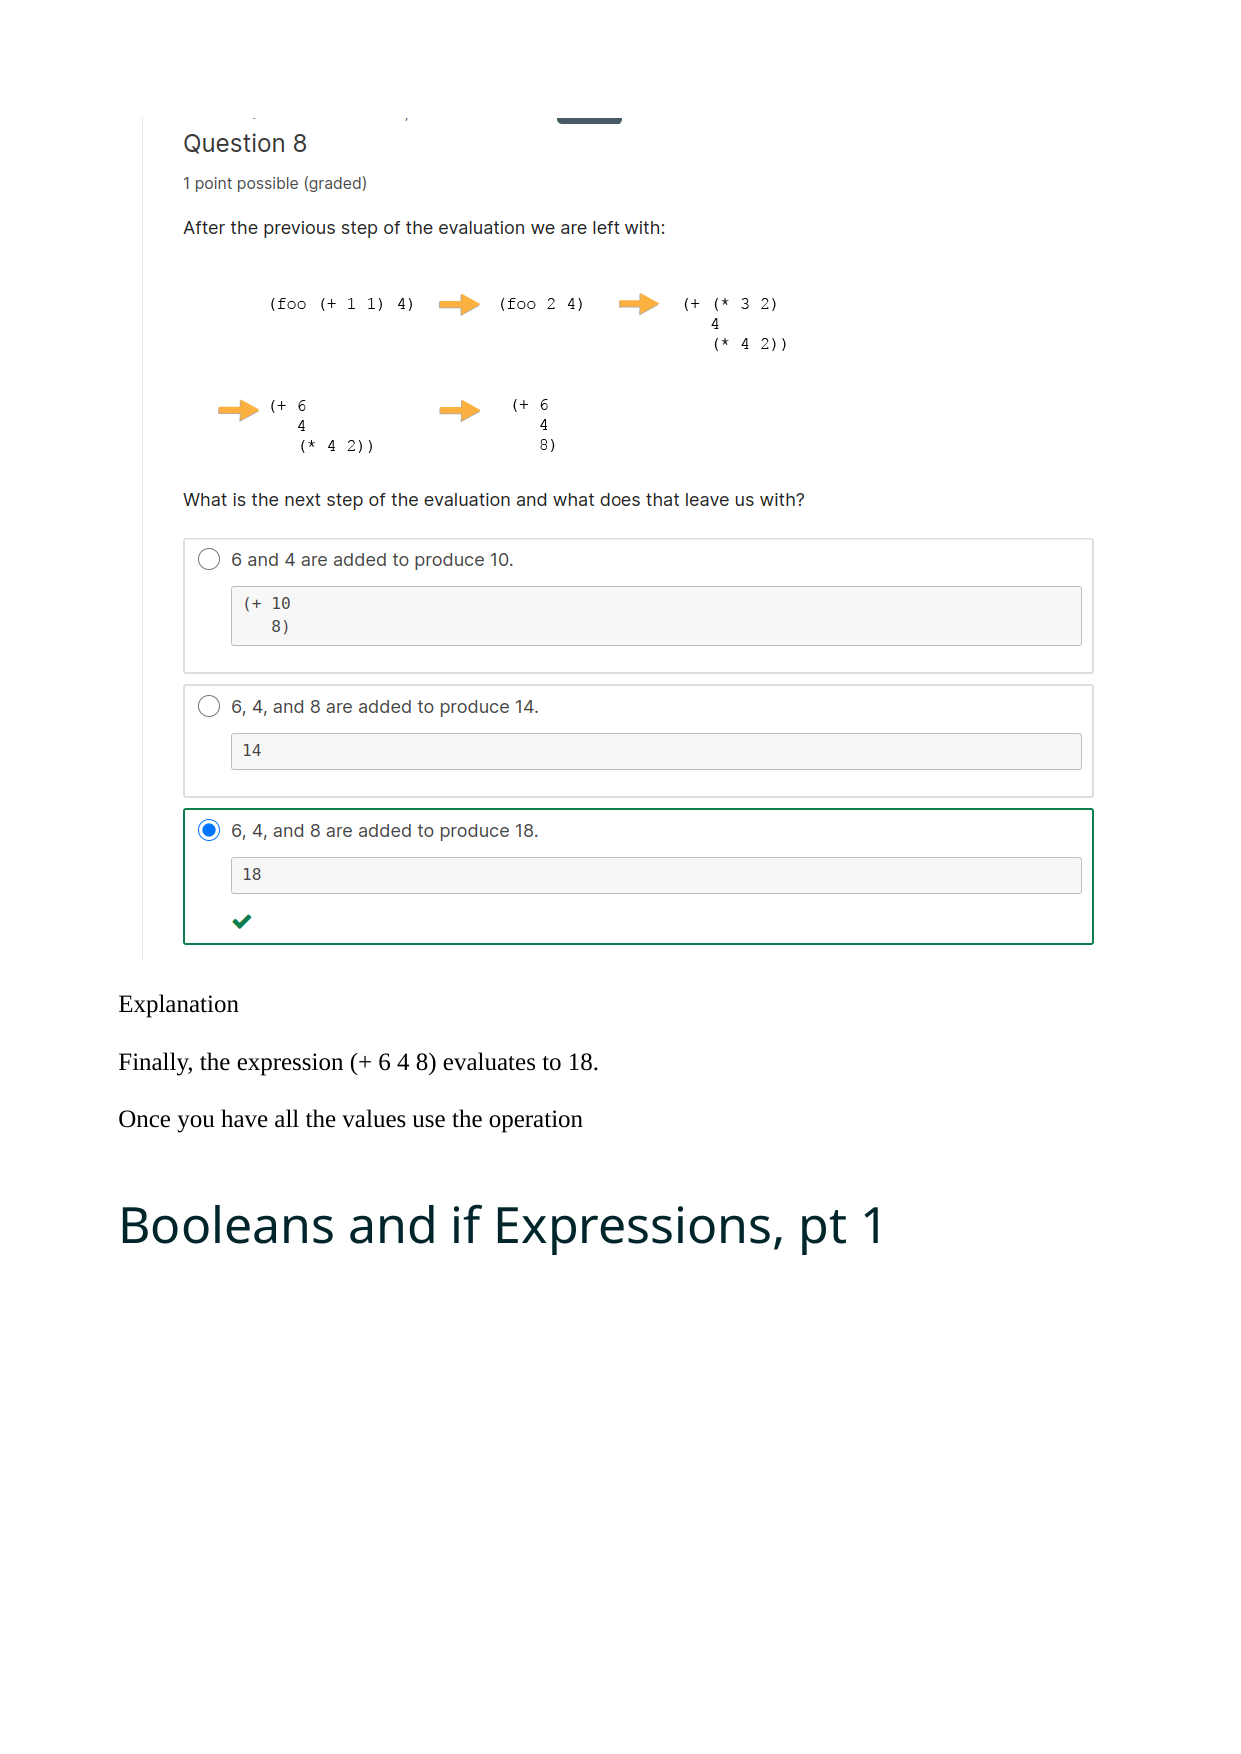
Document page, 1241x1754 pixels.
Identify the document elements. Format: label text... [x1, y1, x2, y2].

subtitle Booleans and if Expressions, pt 1 [118, 1191, 1122, 1259]
picture [118, 118, 1123, 961]
text Explanation [118, 989, 1122, 1018]
text Finally, the expression (+ 6 4 8) evaluates to 18. [118, 1047, 1122, 1076]
text Once you have all the values use the operation [118, 1104, 1122, 1133]
